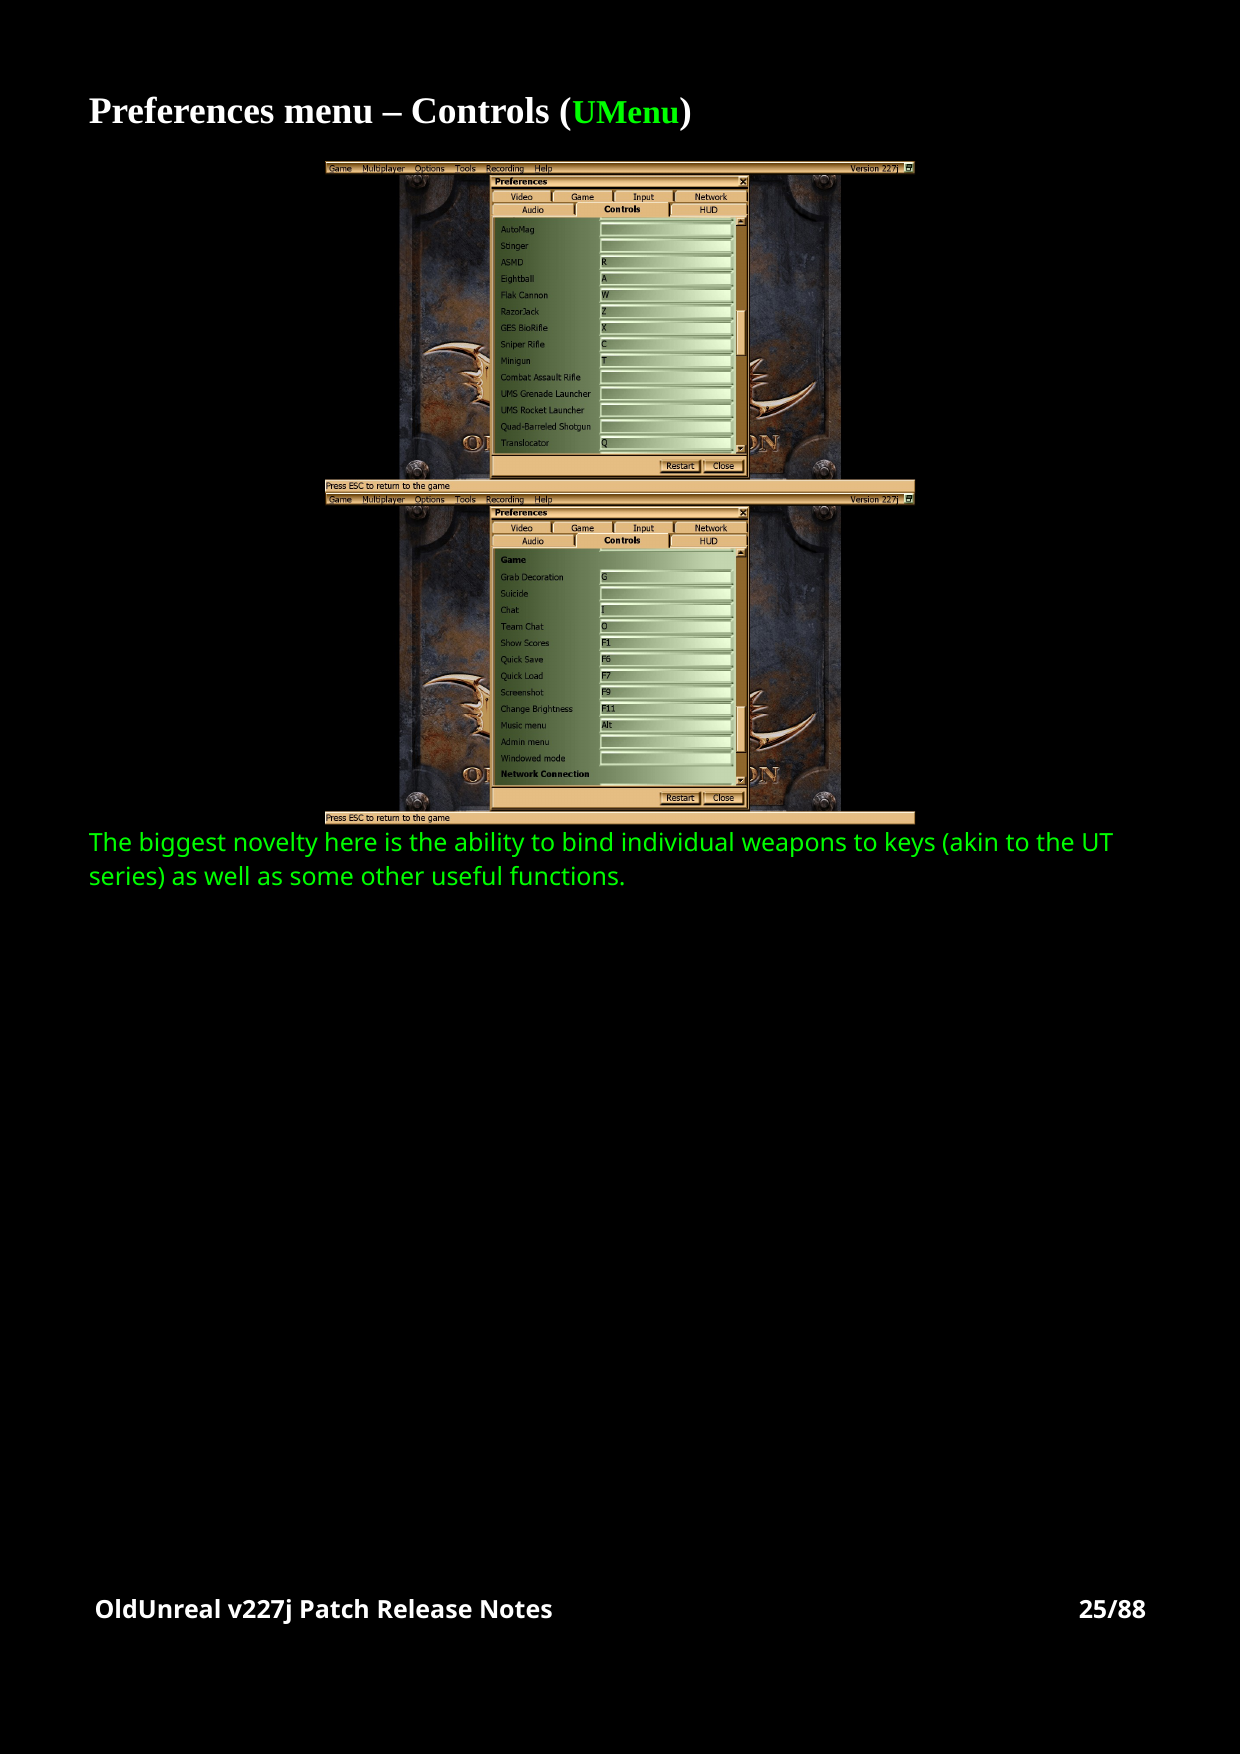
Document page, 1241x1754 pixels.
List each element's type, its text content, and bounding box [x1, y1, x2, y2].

picture [325, 161, 916, 825]
subtitle Preferences menu – Controls (UMenu) [88, 88, 1152, 132]
text The biggest novelty here is the ability to bind individual weapons to keys (akin to the UT series) as well as some other useful functions. [88, 161, 1152, 893]
